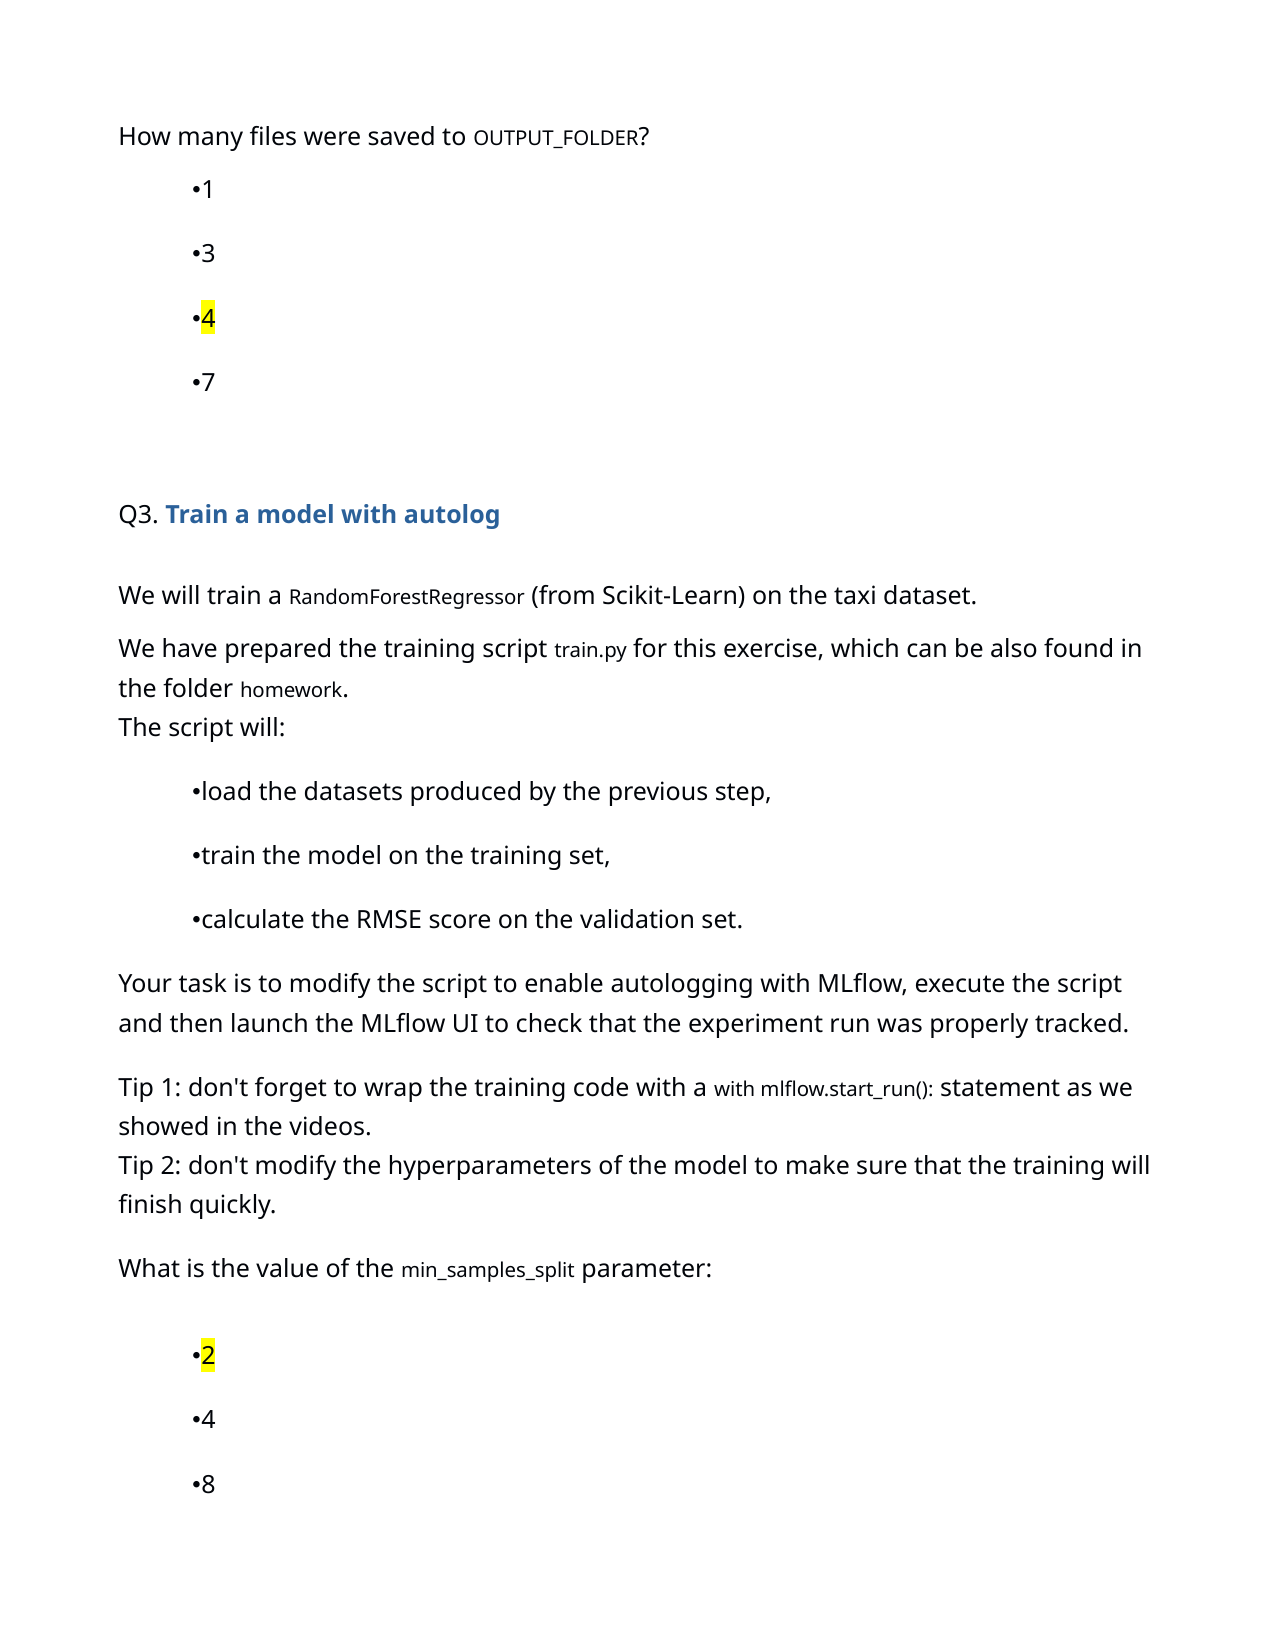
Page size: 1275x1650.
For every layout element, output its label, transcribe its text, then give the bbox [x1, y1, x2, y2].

list 4 [118, 300, 1157, 334]
text We have prepared the training script train.py for this exercise, which can be also found in the folder homework. [118, 631, 1157, 704]
list load the datasets produced by the previous step, [118, 774, 1157, 808]
list calculate the RMSE score on the validation set. [118, 902, 1157, 936]
text How many files were saved to OUTPUT_FOLDER? [118, 118, 1157, 152]
text Tip 1: don't forget to wrap the training code with a with mlflow.start_run(): statement as we showed in the videos. [118, 1069, 1157, 1143]
list 3 [118, 236, 1157, 270]
list train the model on the training set, [118, 838, 1157, 872]
subtitle Q3. Train a model with autolog [118, 497, 1157, 531]
list 7 [118, 364, 1157, 398]
list 2 [118, 1338, 1157, 1372]
list 1 [118, 172, 1157, 206]
list 8 [118, 1466, 1157, 1500]
text What is the value of the min_samples_split parameter: [118, 1251, 1157, 1285]
text Tip 2: don't modify the hyperparameters of the model to make sure that the training will finish quickly. [118, 1148, 1157, 1221]
text Your task is to modify the script to enable autologging with MLflow, execute the script and then launch the MLflow UI to check that the experiment run was properly tracked. [118, 966, 1157, 1039]
text We will train a RandomForestRegressor (from Scikit-Learn) on the taxi dataset. [118, 543, 1157, 611]
list 4 [118, 1402, 1157, 1436]
text The script will: [118, 709, 1157, 743]
